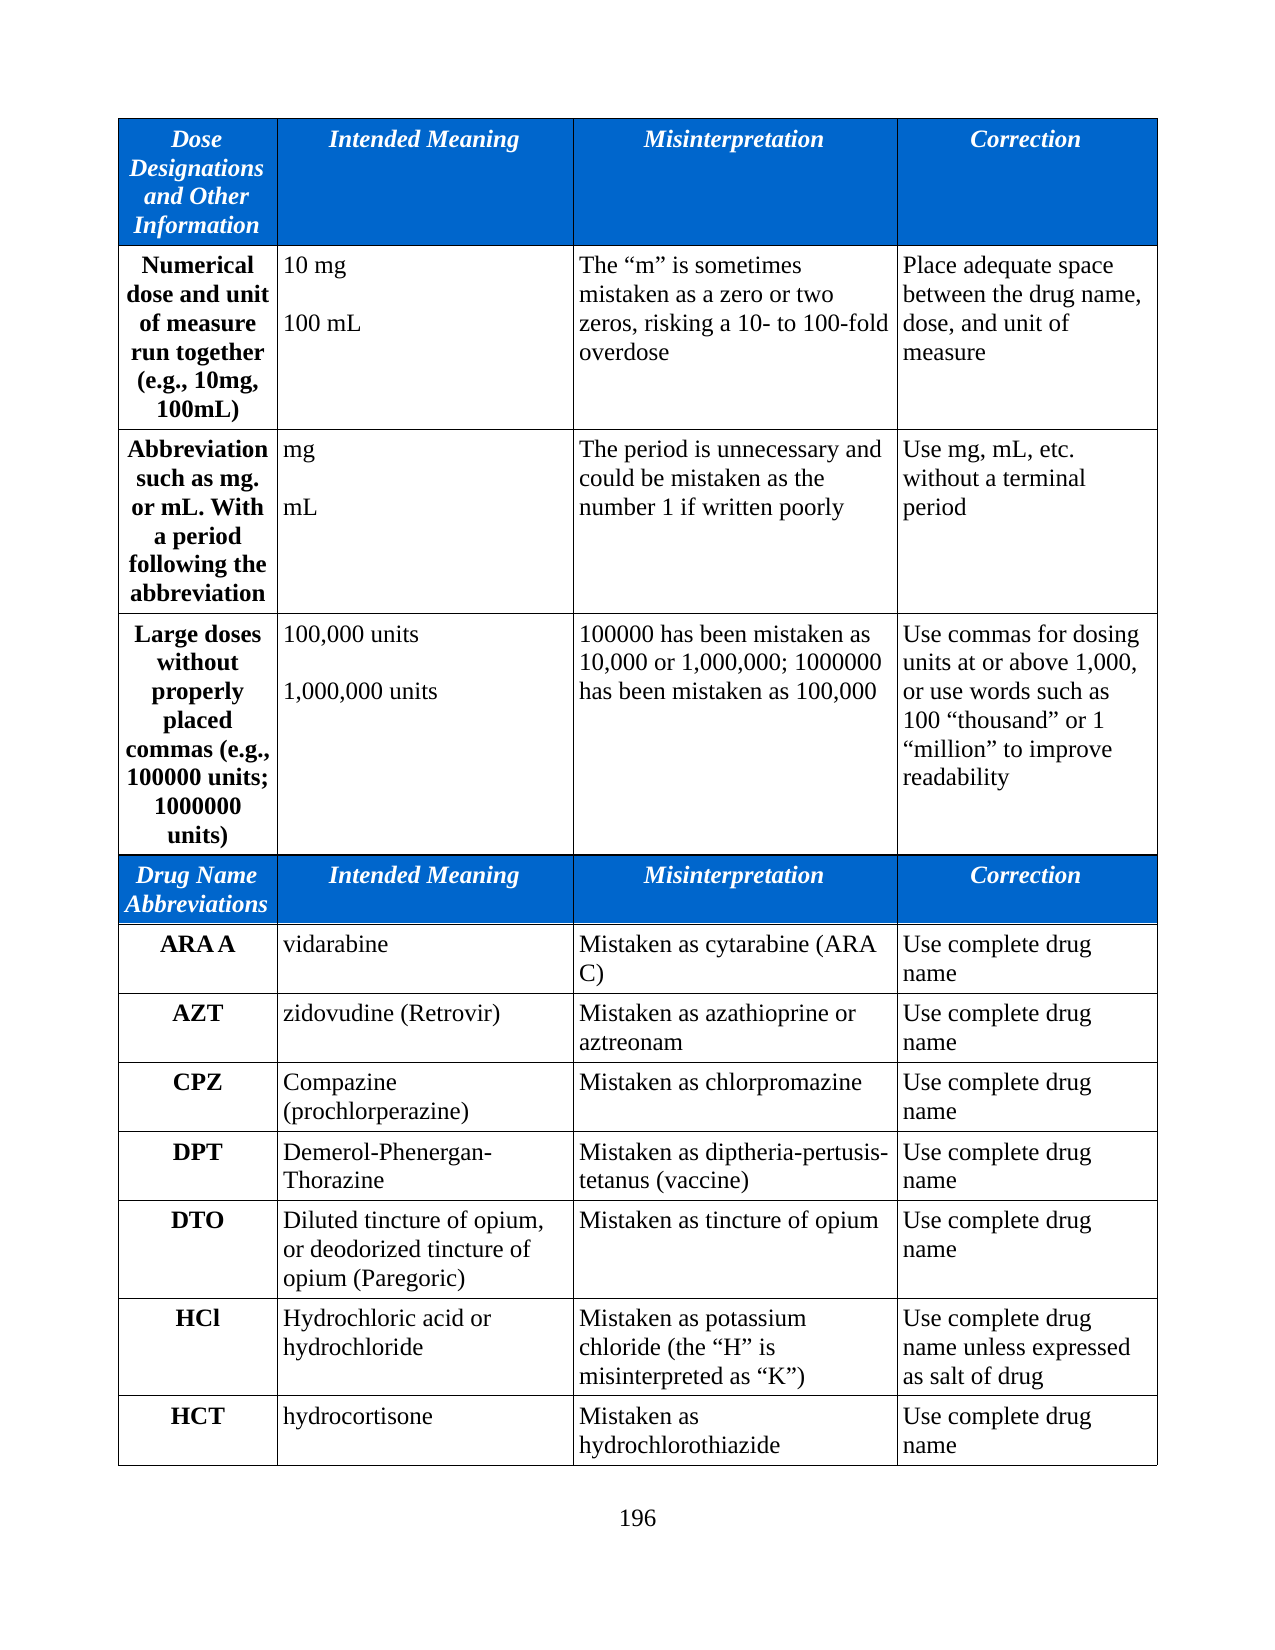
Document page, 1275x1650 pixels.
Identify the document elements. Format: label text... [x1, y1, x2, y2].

table_cell AZT [119, 994, 277, 1062]
table_cell Mistaken as chlorpromazine [574, 1063, 897, 1131]
table_cell Compazine (prochlorperazine) [278, 1063, 573, 1131]
table_cell 10 mg 100 mL [278, 246, 573, 429]
table_cell The period is unnecessary and could be mistaken as the number 1 if written poorly [574, 430, 897, 613]
table_cell 100,000 units 1,000,000 units [278, 614, 573, 854]
table_cell Abbreviation such as mg. or mL. With a period following the abbreviation [119, 430, 277, 613]
table_cell Hydrochloric acid or hydrochloride [278, 1299, 573, 1395]
table_cell Use mg, mL, etc. without a terminal period [898, 430, 1157, 613]
table_cell 100000 has been mistaken as 10,000 or 1,000,000; 1000000 has been mistaken as 100,000 [574, 614, 897, 854]
table_cell Use commas for dosing units at or above 1,000, or use words such as 100 “thousand” or 1 “million” to improve readability [898, 614, 1157, 854]
table_cell Large doses without properly placed commas (e.g., 100000 units; 1000000 units) [119, 614, 277, 854]
table_cell The “m” is sometimes mistaken as a zero or two zeros, risking a 10- to 100-fold overdose [574, 246, 897, 429]
table_header Intended Meaning [278, 119, 573, 245]
table_cell Place adequate space between the drug name, dose, and unit of measure [898, 246, 1157, 429]
table_cell Mistaken as potassium chloride (the “H” is misinterpreted as “K”) [574, 1299, 897, 1395]
table_cell vidarabine [278, 925, 573, 993]
table_cell Use complete drug name [898, 1396, 1157, 1464]
table_cell hydrocortisone [278, 1396, 573, 1464]
table_cell Use complete drug name [898, 994, 1157, 1062]
table_cell HCl [119, 1299, 277, 1395]
table_cell Numerical dose and unit of measure run together (e.g., 10mg, 100mL) [119, 246, 277, 429]
table_cell mg mL [278, 430, 573, 613]
table_cell Demerol-Phenergan-Thorazine [278, 1132, 573, 1200]
table_cell Use complete drug name [898, 1132, 1157, 1200]
table_cell ARA A [119, 925, 277, 993]
table_header Misinterpretation [574, 119, 897, 245]
table_cell DTO [119, 1201, 277, 1298]
table_cell Mistaken as diptheria-pertusis-tetanus (vaccine) [574, 1132, 897, 1200]
table_cell Mistaken as tincture of opium [574, 1201, 897, 1298]
table_cell Use complete drug name unless expressed as salt of drug [898, 1299, 1157, 1395]
table_header Intended Meaning [278, 856, 573, 923]
table_cell Diluted tincture of opium, or deodorized tincture of opium (Paregoric) [278, 1201, 573, 1298]
table_cell Mistaken as hydrochlorothiazide [574, 1396, 897, 1464]
table_header Dose Designations and Other Information [119, 119, 277, 245]
table_cell Mistaken as cytarabine (ARA C) [574, 925, 897, 993]
table_header Correction [898, 856, 1157, 923]
table_cell Mistaken as azathioprine or aztreonam [574, 994, 897, 1062]
table_cell DPT [119, 1132, 277, 1200]
table_header Misinterpretation [574, 856, 897, 923]
table_header Correction [898, 119, 1157, 245]
table_cell Use complete drug name [898, 1201, 1157, 1298]
table_header Drug Name Abbreviations [119, 856, 277, 923]
table_cell Use complete drug name [898, 925, 1157, 993]
table_cell Use complete drug name [898, 1063, 1157, 1131]
table_cell HCT [119, 1396, 277, 1464]
table_cell zidovudine (Retrovir) [278, 994, 573, 1062]
table_cell CPZ [119, 1063, 277, 1131]
